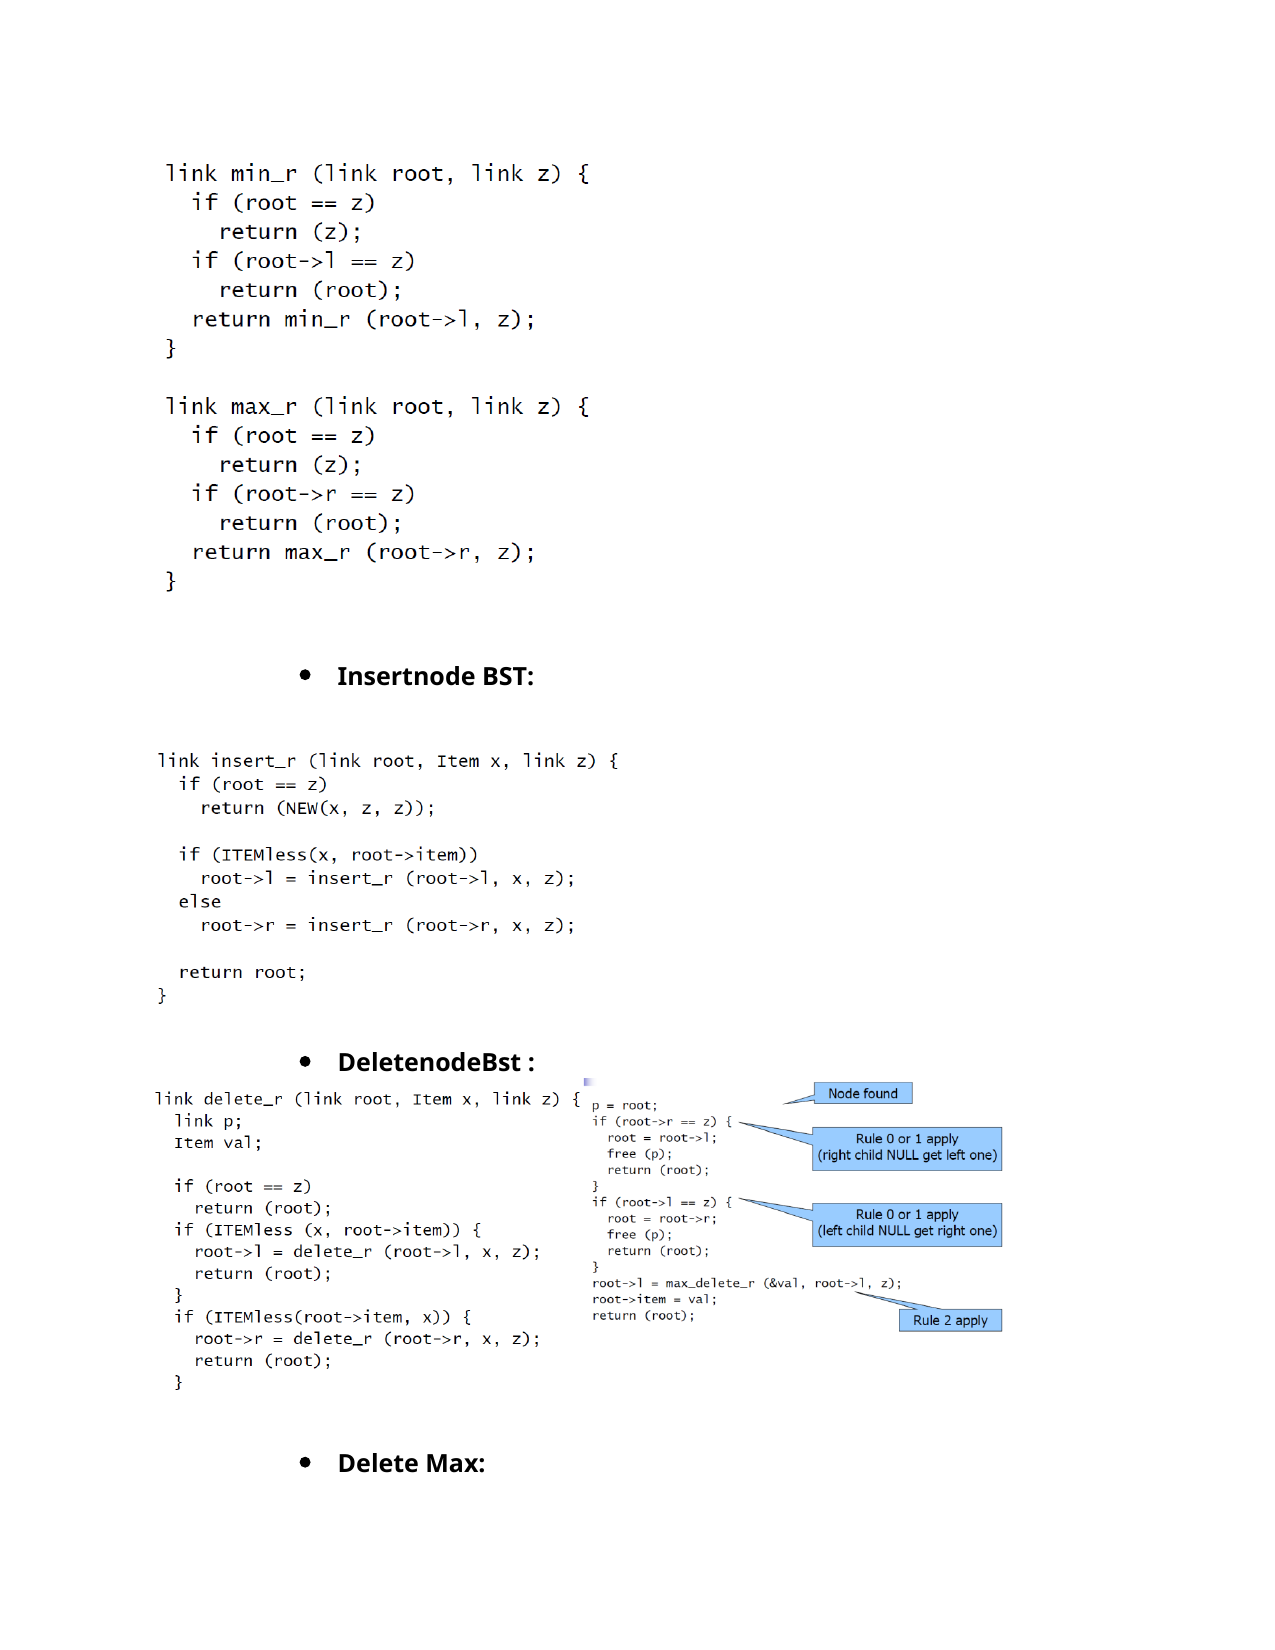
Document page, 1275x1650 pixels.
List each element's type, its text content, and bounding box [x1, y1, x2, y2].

subtitle DeletenodeBst : [300, 1045, 1125, 1079]
subtitle Insertnode BST: [300, 658, 1125, 692]
subtitle Delete Max: [300, 1446, 1125, 1480]
